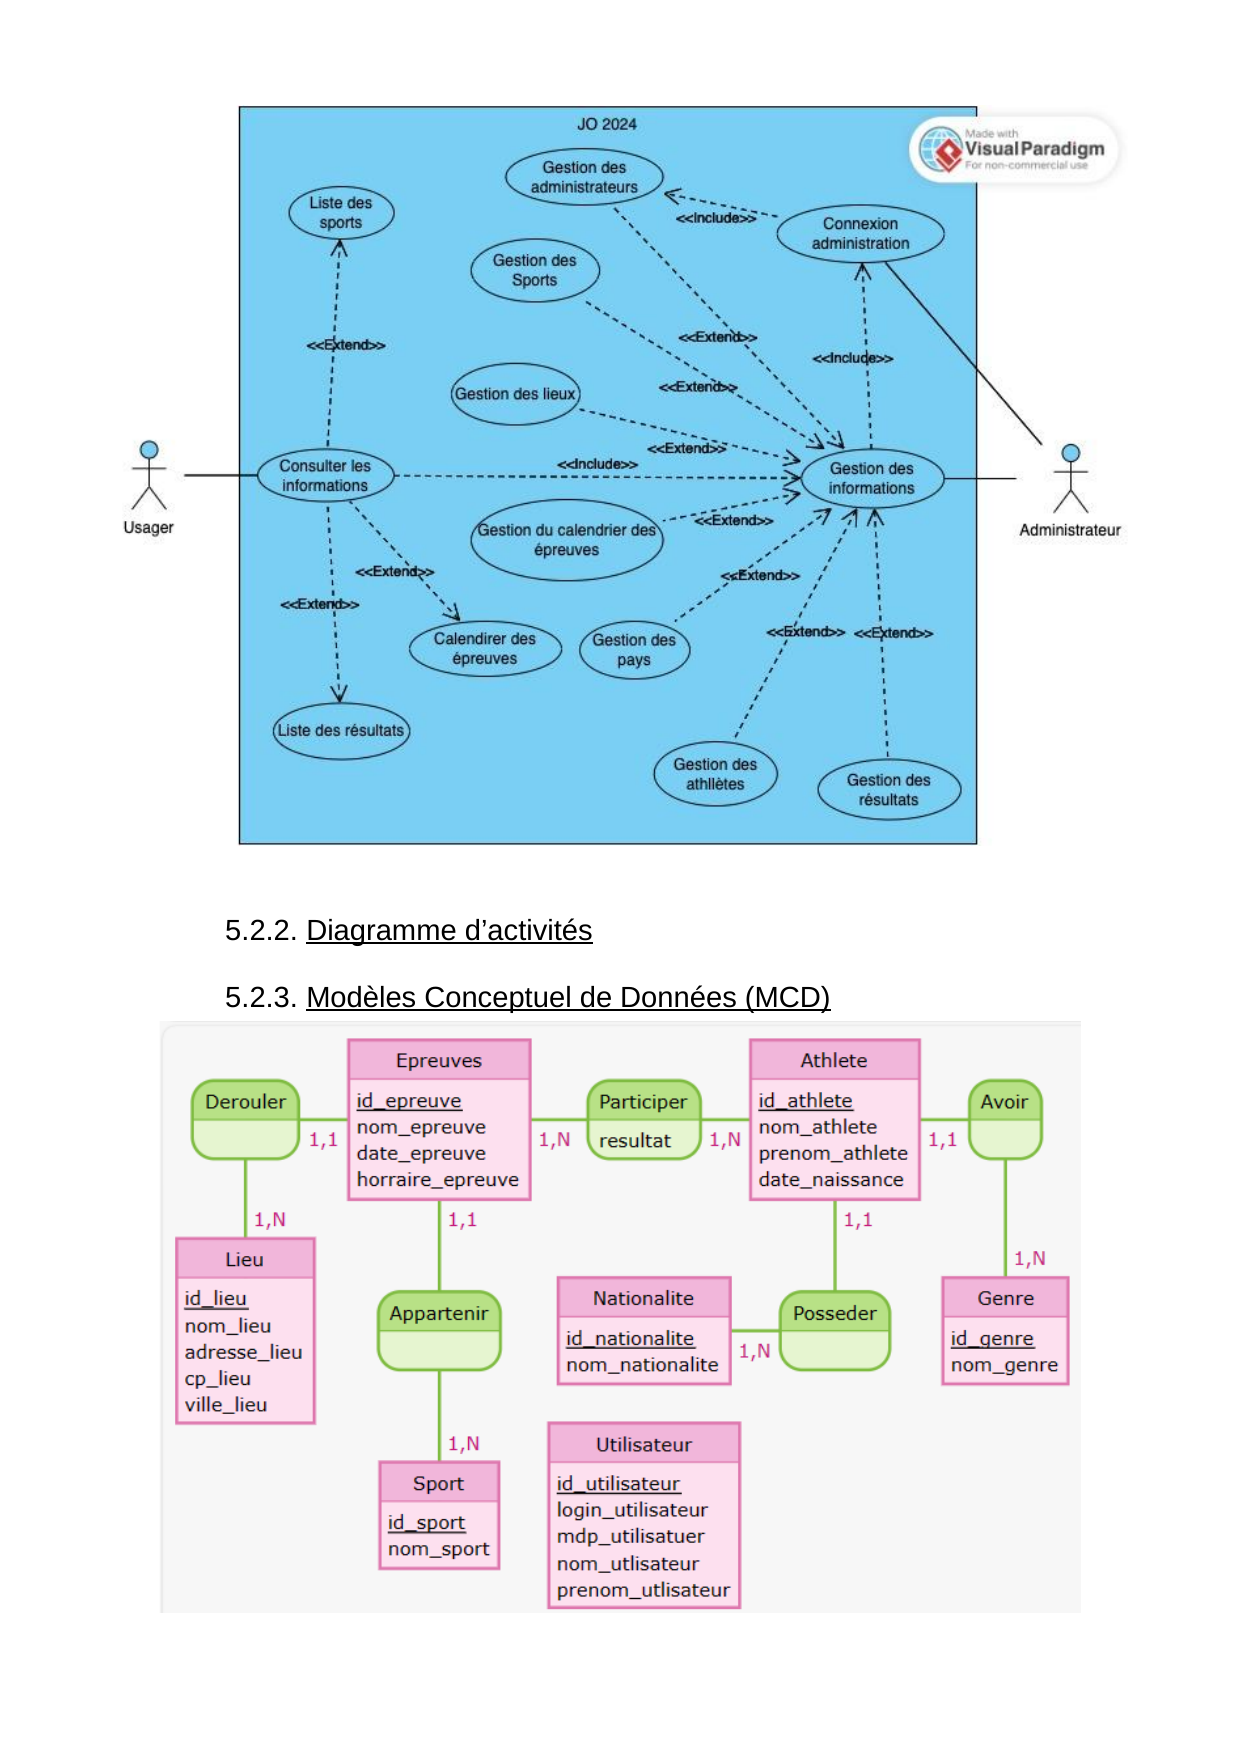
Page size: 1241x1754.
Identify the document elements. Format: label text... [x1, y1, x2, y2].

picture [112, 105, 1128, 846]
picture [159, 1021, 1081, 1613]
subtitle 5.2.2. Diagramme d’activités [150, 913, 1165, 947]
subtitle 5.2.3. Modèles Conceptuel de Données (MCD) [150, 980, 1165, 1013]
